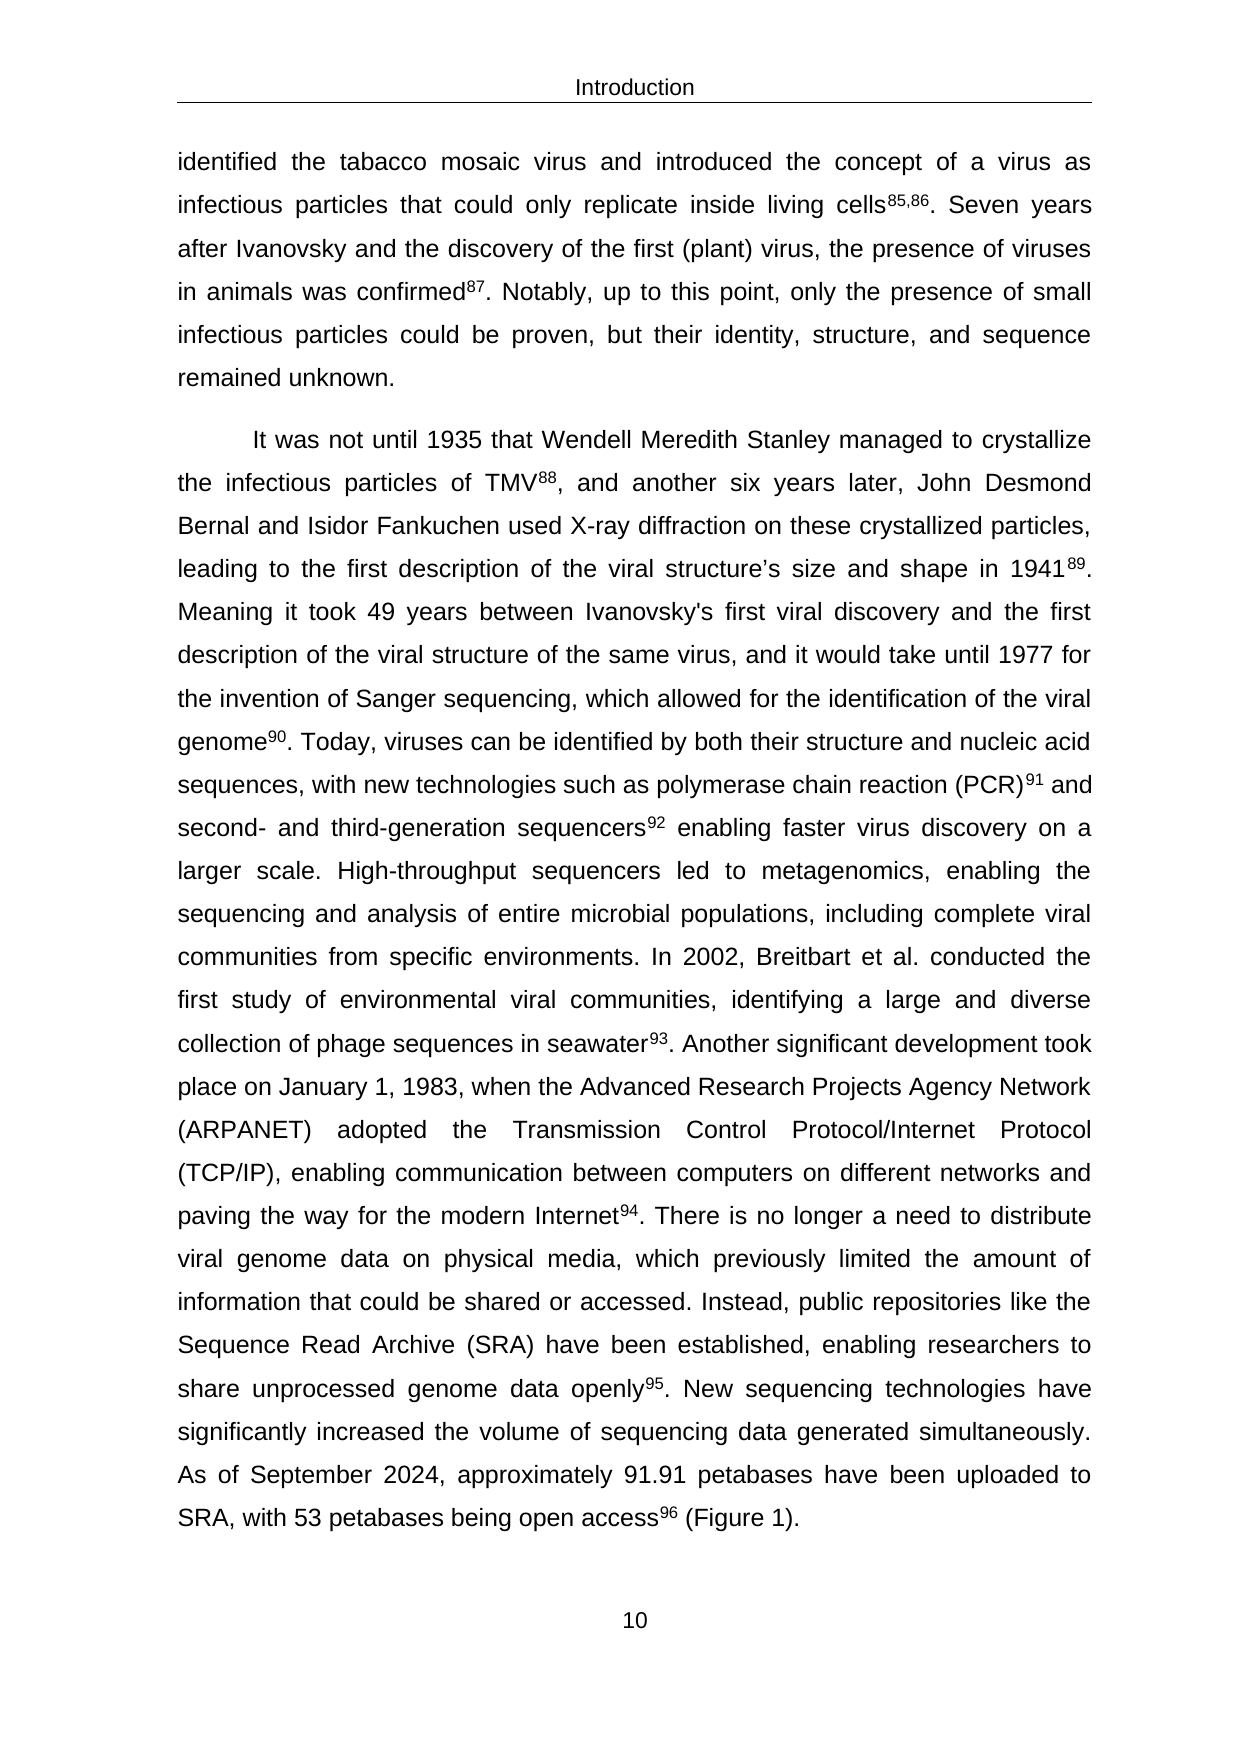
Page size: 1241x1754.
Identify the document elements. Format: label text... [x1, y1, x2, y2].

text identified the tabacco mosaic virus and introduced the concept of a virus as infectious particles that could only replicate inside living cells85,86. Seven years after Ivanovsky and the discovery of the first (plant) virus, the presence of viruses in animals was confirmed87. Notably, up to this point, only the presence of small infectious particles could be proven, but their identity, structure, and sequence remained unknown. [177, 147, 1092, 392]
text It was not until 1935 that Wendell Meredith Stanley managed to crystallize the infectious particles of TMV88, and another six years later, John Desmond Bernal and Isidor Fankuchen used X-ray diffraction on these crystallized particles, leading to the first description of the viral structure’s size and shape in 194189. Meaning it took 49 years between Ivanovsky's first viral discovery and the first description of the viral structure of the same virus, and it would take until 1977 for the invention of Sanger sequencing, which allowed for the identification of the viral genome90. Today, viruses can be identified by both their structure and nucleic acid sequences, with new technologies such as polymerase chain reaction (PCR)91 and second- and third-generation sequencers92 enabling faster virus discovery on a larger scale. High-throughput sequencers led to metagenomics, enabling the sequencing and analysis of entire microbial populations, including complete viral communities from specific environments. In 2002, Breitbart et al. conducted the first study of environmental viral communities, identifying a large and diverse collection of phage sequences in seawater93. Another significant development took place on January 1, 1983, when the Advanced Research Projects Agency Network (ARPANET) adopted the Transmission Control Protocol/Internet Protocol (TCP/IP), enabling communication between computers on different networks and paving the way for the modern Internet94. There is no longer a need to distribute viral genome data on physical media, which previously limited the amount of information that could be shared or accessed. Instead, public repositories like the Sequence Read Archive (SRA) have been established, enabling researchers to share unprocessed genome data openly95. New sequencing technologies have significantly increased the volume of sequencing data generated simultaneously. As of September 2024, approximately 91.91 petabases have been uploaded to SRA, with 53 petabases being open access96 (Figure 1). [177, 425, 1092, 1532]
